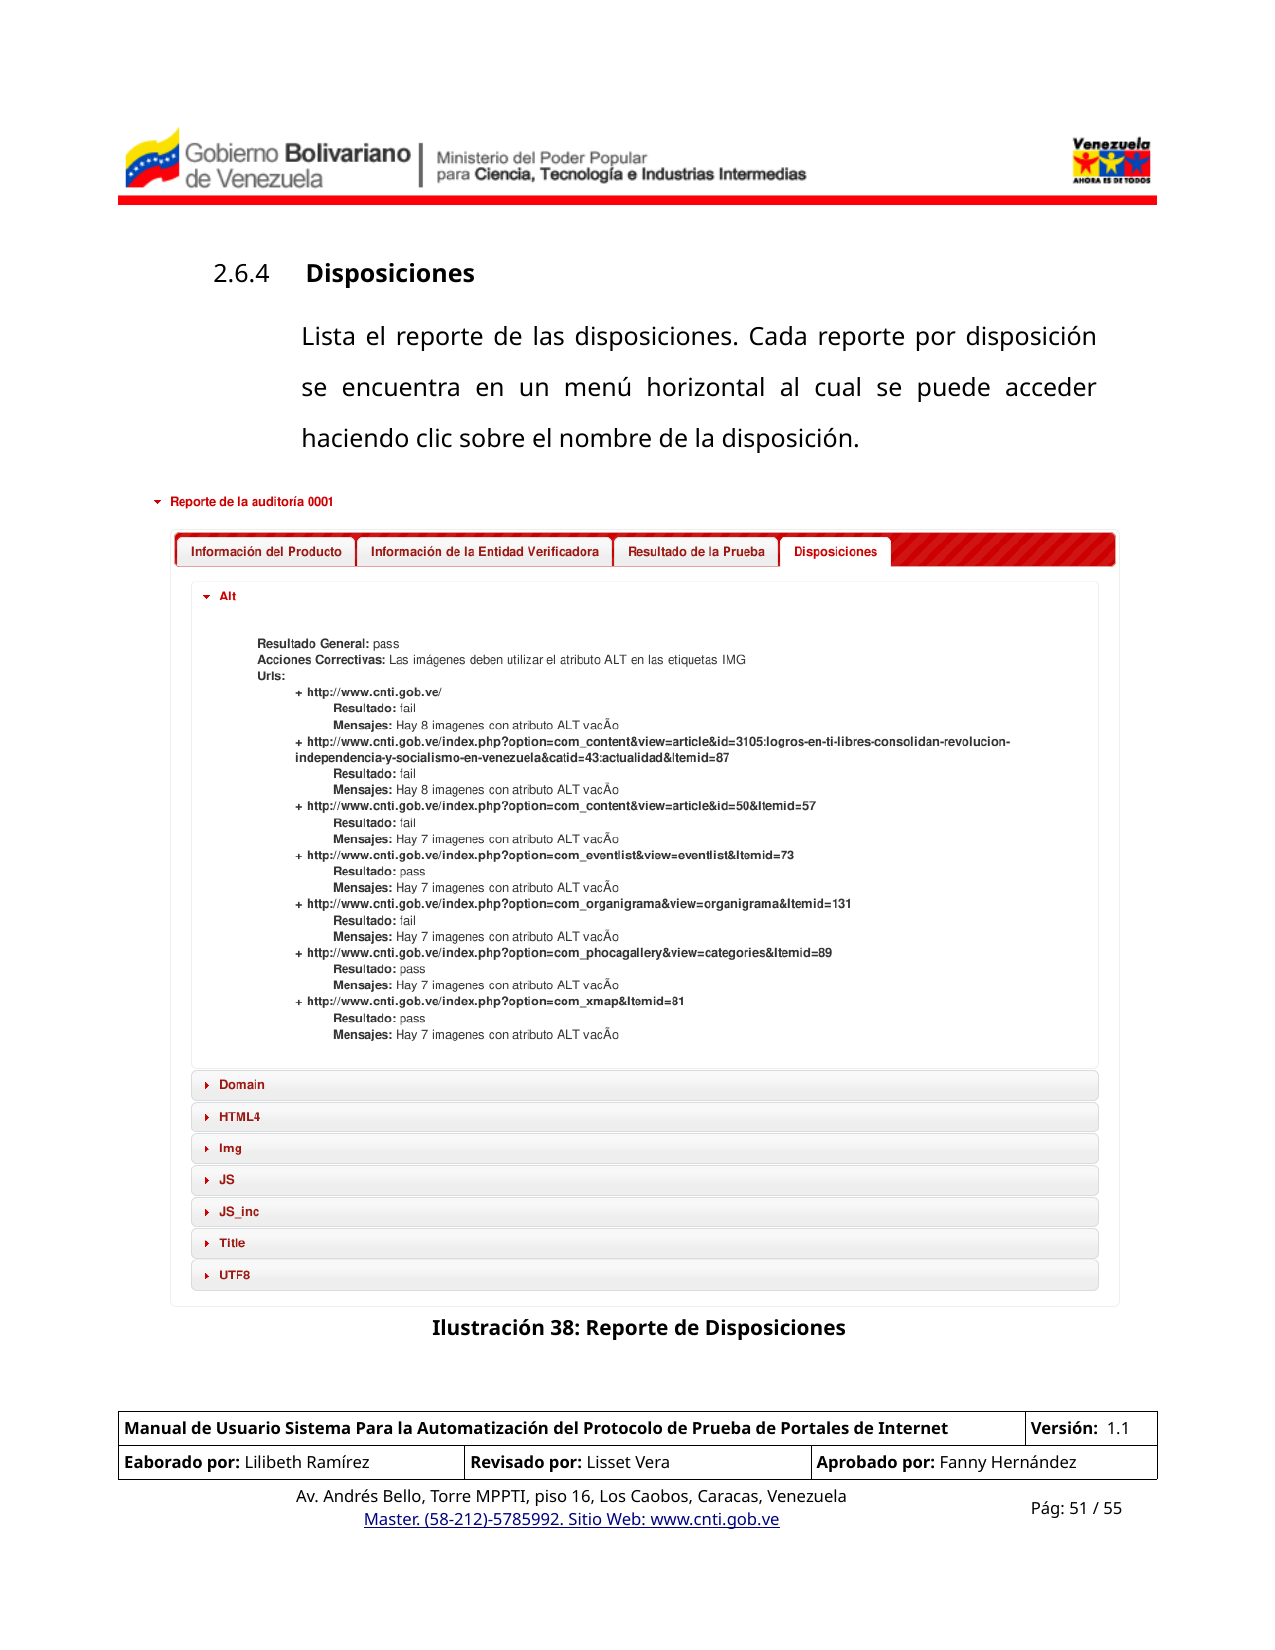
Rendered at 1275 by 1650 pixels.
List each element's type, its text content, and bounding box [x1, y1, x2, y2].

subtitle Disposiciones [118, 255, 1157, 289]
text Ilustración 38: Reporte de Disposiciones [144, 484, 1133, 1342]
picture [118, 119, 1157, 205]
picture [147, 490, 1127, 1314]
text Lista el reporte de las disposiciones. Cada reporte por disposición se encuentra en un menú horizontal al cual se puede acceder haciendo clic sobre el nombre de la disposición. [301, 318, 1098, 454]
